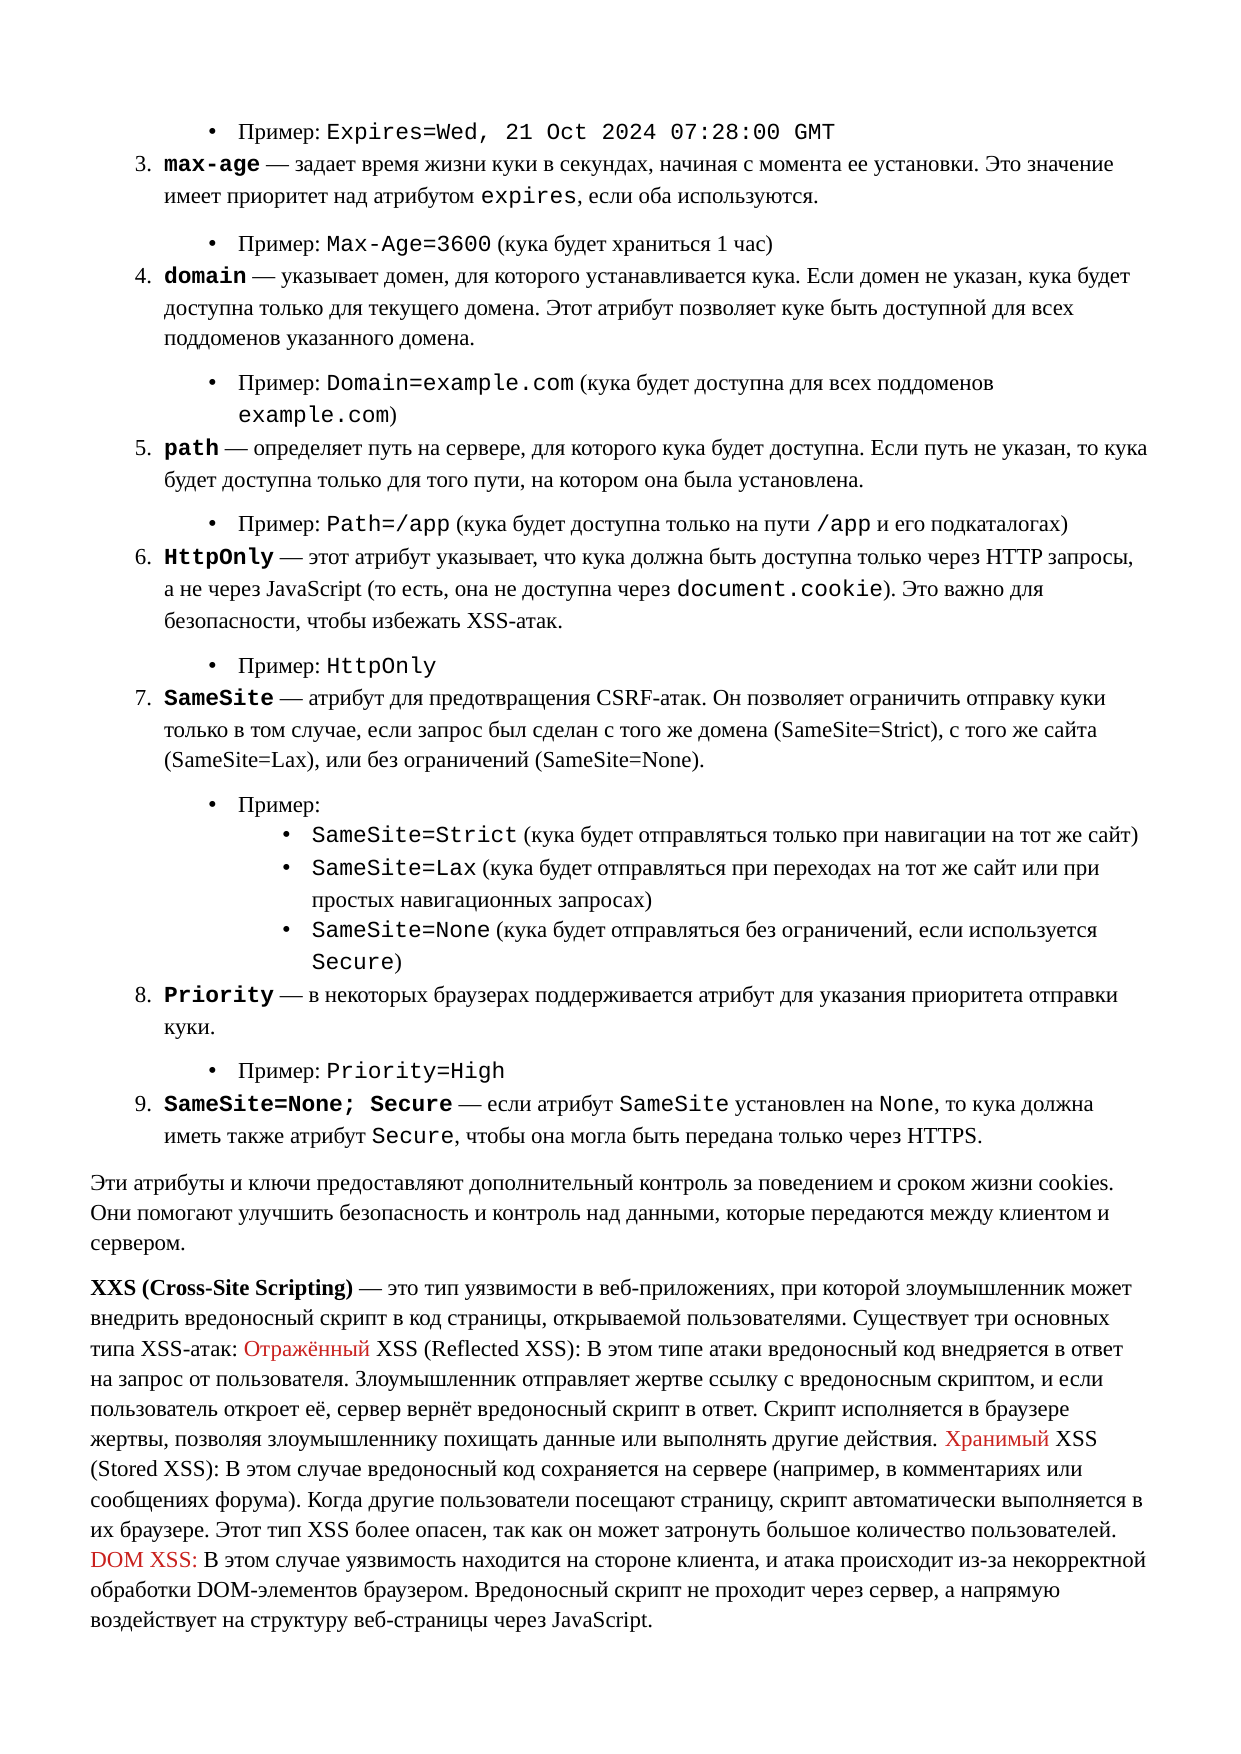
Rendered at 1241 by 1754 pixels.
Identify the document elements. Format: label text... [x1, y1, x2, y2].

list SameSite=Strict (кука будет отправляться только при навигации на тот же сайт) [282, 821, 1150, 850]
text Эти атрибуты и ключи предоставляют дополнительный контроль за поведением и сроком жизни cookies. Они помогают улучшить безопасность и контроль над данными, которые передаются между клиентом и сервером. [90, 1169, 1150, 1256]
list HttpOnly — этот атрибут указывает, что кука должна быть доступна только через HTTP запросы, а не через JavaScript (то есть, она не доступна через document.cookie). Это важно для безопасности, чтобы избежать XSS-атак. [134, 543, 1150, 633]
list Пример: Domain=example.com (кука будет доступна для всех поддоменов example.com) [208, 369, 1150, 429]
list Пример: HttpOnly [208, 652, 1150, 680]
list SameSite=None (кука будет отправляться без ограничений, если используется Secure) [282, 916, 1150, 976]
text XXS (Cross-Site Scripting) — это тип уязвимости в веб-приложениях, при которой злоумышленник может внедрить вредоносный скрипт в код страницы, открываемой пользователями. Существует три основных типа XSS-атак: Отражённый XSS (Reflected XSS): В этом типе атаки вредоносный код внедряется в ответ на запрос от пользователя. Злоумышленник отправляет жертве ссылку с вредоносным скриптом, и если пользователь откроет её, сервер вернёт вредоносный скрипт в ответ. Скрипт исполняется в браузере жертвы, позволяя злоумышленнику похищать данные или выполнять другие действия. Хранимый XSS (Stored XSS): В этом случае вредоносный код сохраняется на сервере (например, в комментариях или сообщениях форума). Когда другие пользователи посещают страницу, скрипт автоматически выполняется в их браузере. Этот тип XSS более опасен, так как он может затронуть большое количество пользователей. DOM XSS: В этом случае уязвимость находится на стороне клиента, и атака происходит из-за некорректной обработки DOM-элементов браузером. Вредоносный скрипт не проходит через сервер, а напрямую воздействует на структуру веб-страницы через JavaScript. [90, 1274, 1150, 1633]
list SameSite — атрибут для предотвращения CSRF-атак. Он позволяет ограничить отправку куки только в том случае, если запрос был сделан с того же домена (SameSite=Strict), с того же сайта (SameSite=Lax), или без ограничений (SameSite=None). [134, 684, 1150, 773]
list SameSite=Lax (кука будет отправляться при переходах на тот же сайт или при простых навигационных запросах) [282, 854, 1150, 912]
list path — определяет путь на сервере, для которого кука будет доступна. Если путь не указан, то кука будет доступна только для того пути, на котором она была установлена. [134, 433, 1150, 492]
list Пример: [208, 791, 1150, 818]
list Пример: Max-Age=3600 (кука будет храниться 1 час) [208, 229, 1150, 258]
list Priority — в некоторых браузерах поддерживается атрибут для указания приоритета отправки куки. [134, 981, 1150, 1039]
list SameSite=None; Secure — если атрибут SameSite установлен на None, то кука должна иметь также атрибут Secure, чтобы она могла быть передана только через HTTPS. [134, 1090, 1150, 1150]
list Пример: Priority=High [208, 1057, 1150, 1086]
list max-age — задает время жизни куки в секундах, начиная с момента ее установки. Это значение имеет приоритет над атрибутом expires, если оба используются. [134, 151, 1150, 211]
list Пример: Expires=Wed, 21 Oct 2024 07:28:00 GMT [208, 118, 1150, 146]
list Пример: Path=/app (кука будет доступна только на пути /app и его подкаталогах) [208, 510, 1150, 539]
list domain — указывает домен, для которого устанавливается кука. Если домен не указан, кука будет доступна только для текущего домена. Этот атрибут позволяет куке быть доступной для всех поддоменов указанного домена. [134, 262, 1150, 351]
